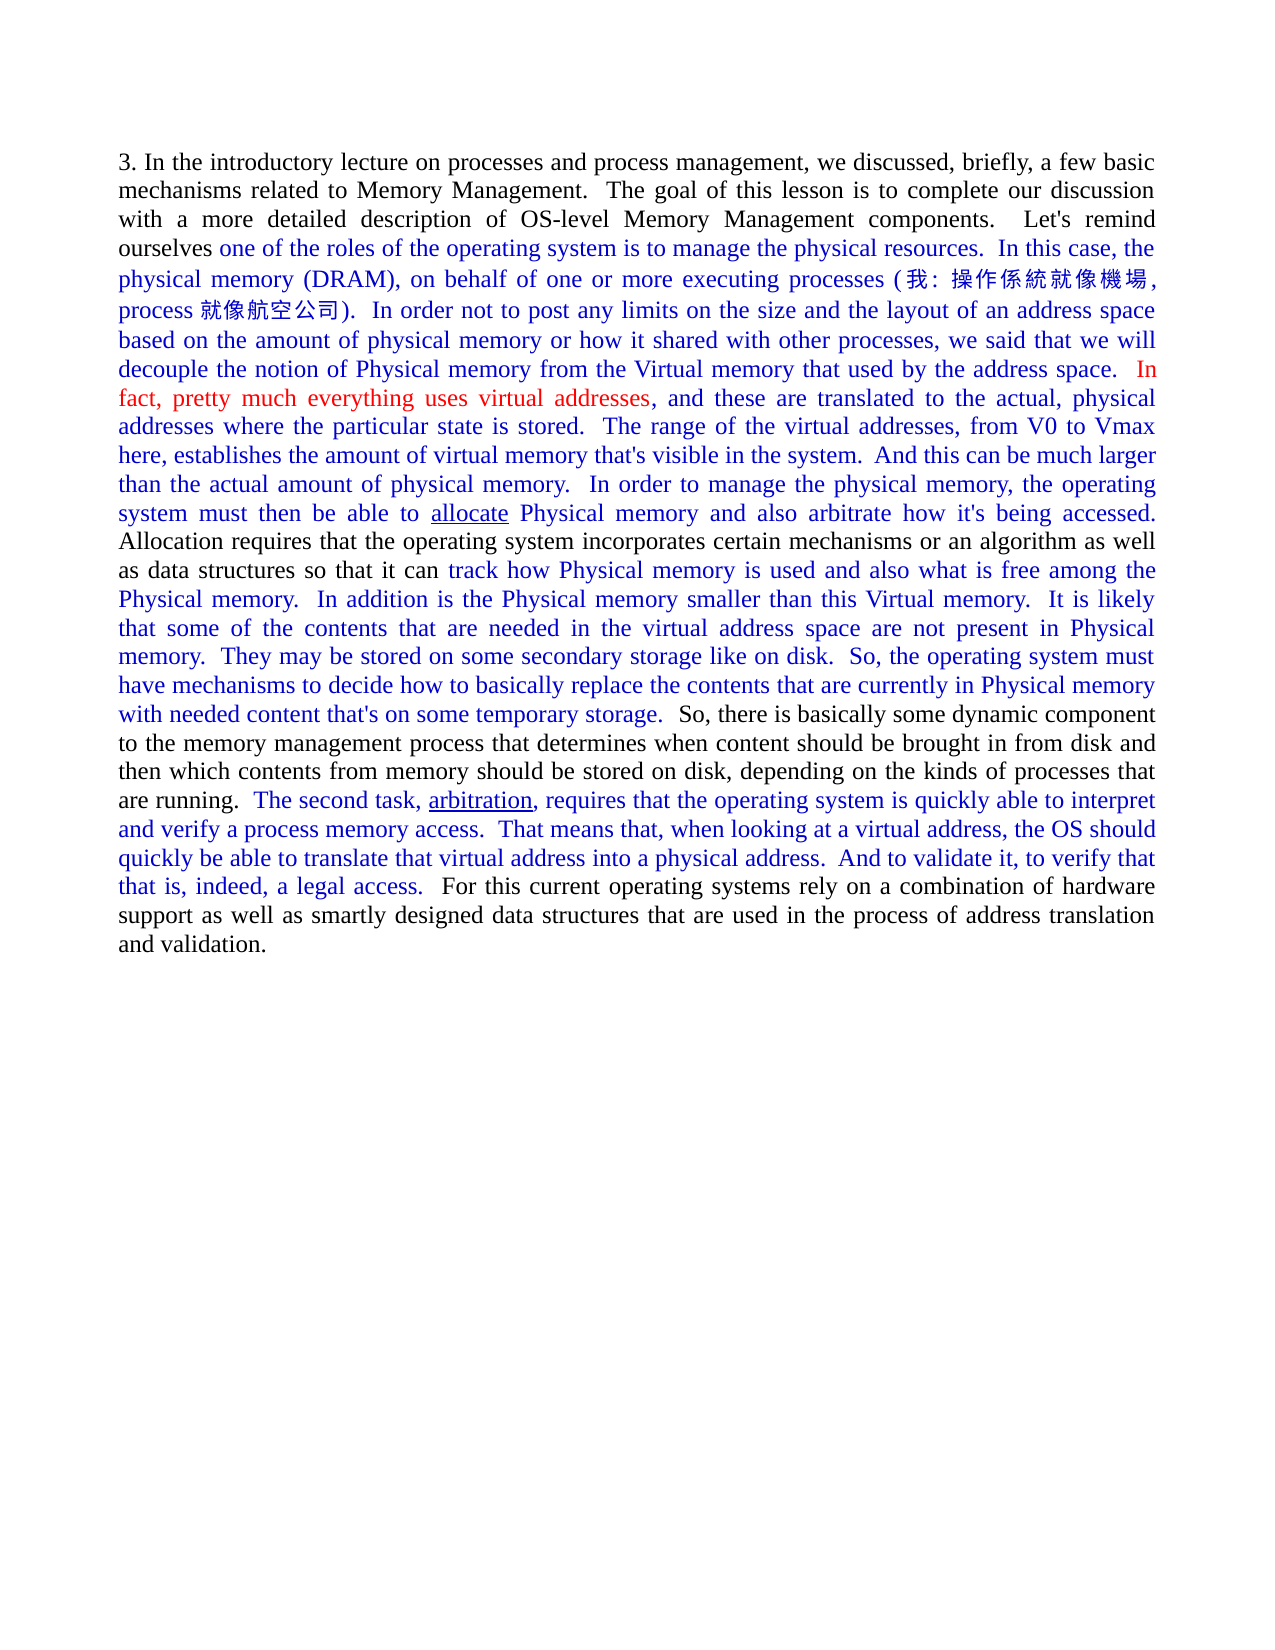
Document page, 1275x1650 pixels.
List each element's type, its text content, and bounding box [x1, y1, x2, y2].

text 3. In the introductory lecture on processes and process management, we discussed, briefly, a few basic mechanisms related to Memory Management. The goal of this lesson is to complete our discussion with a more detailed description of OS-level Memory Management components. Let's remind ourselves one of the roles of the operating system is to manage the physical resources. In this case, the physical memory (DRAM), on behalf of one or more executing processes (我: 操作係統就像機場, process就像航空公司). In order not to post any limits on the size and the layout of an address space based on the amount of physical memory or how it shared with other processes, we said that we will decouple the notion of Physical memory from the Virtual memory that used by the address space. In fact, pretty much everything uses virtual addresses, and these are translated to the actual, physical addresses where the particular state is stored. The range of the virtual addresses, from V0 to Vmax here, establishes the amount of virtual memory that's visible in the system. And this can be much larger than the actual amount of physical memory. In order to manage the physical memory, the operating system must then be able to allocate Physical memory and also arbitrate how it's being accessed. Allocation requires that the operating system incorporates certain mechanisms or an algorithm as well as data structures so that it can track how Physical memory is used and also what is free among the Physical memory. In addition is the Physical memory smaller than this Virtual memory. It is likely that some of the contents that are needed in the virtual address space are not present in Physical memory. They may be stored on some secondary storage like on disk. So, the operating system must have mechanisms to decide how to basically replace the contents that are currently in Physical memory with needed content that's on some temporary storage. So, there is basically some dynamic component to the memory management process that determines when content should be brought in from disk and then which contents from memory should be stored on disk, depending on the kinds of processes that are running. The second task, arbitration, requires that the operating system is quickly able to interpret and verify a process memory access. That means that, when looking at a virtual address, the OS should quickly be able to translate that virtual address into a physical address. And to validate it, to verify that that is, indeed, a legal access. For this current operating systems rely on a combination of hardware support as well as smartly designed data structures that are used in the process of address translation and validation. [118, 147, 1157, 958]
